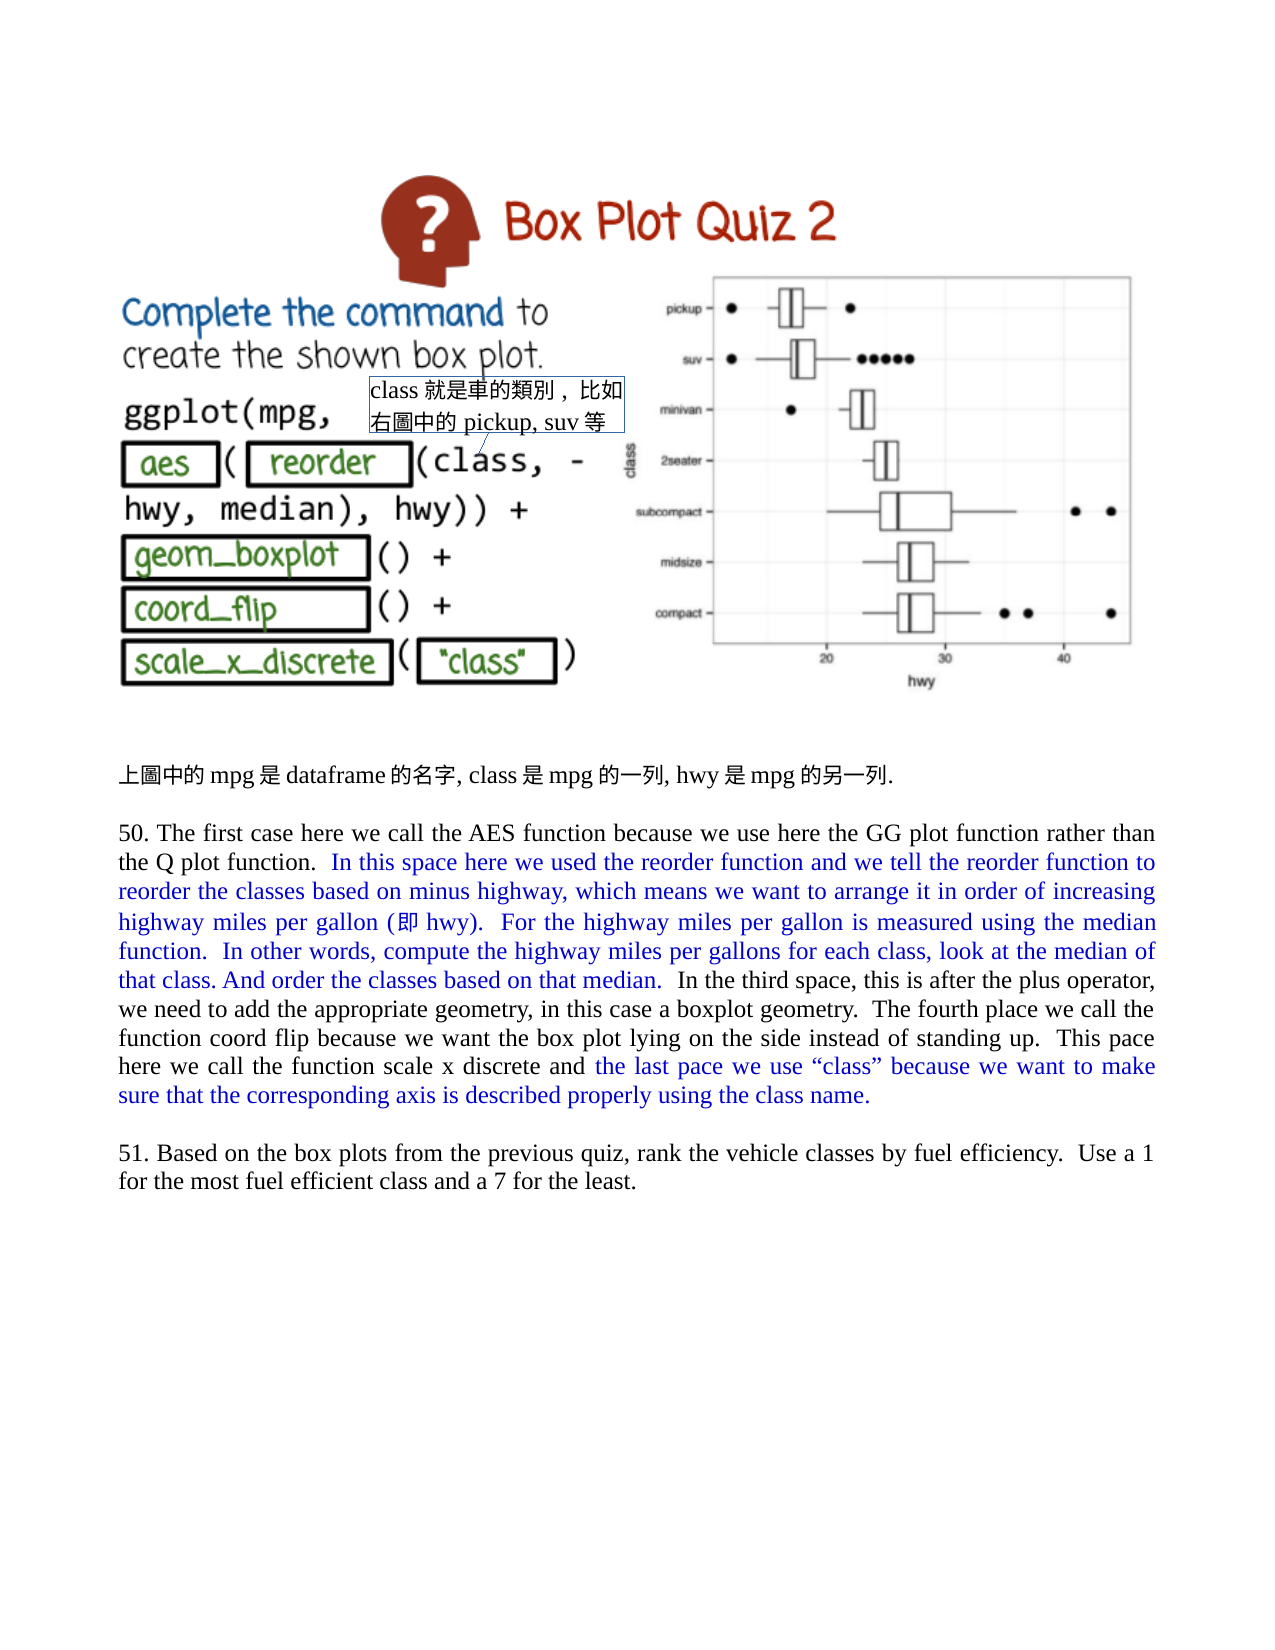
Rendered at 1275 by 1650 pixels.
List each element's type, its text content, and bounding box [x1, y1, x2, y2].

picture [118, 175, 1157, 701]
text 50. The first case here we call the AES function because we use here the GG plot function rather than the Q plot function. In this space here we used the reorder function and we tell the reorder function to reorder the classes based on minus highway, which means we want to arrange it in order of increasing highway miles per gallon (即hwy). For the highway miles per gallon is measured using the median function. In other words, compute the highway miles per gallons for each class, look at the median of that class. And order the classes based on that median. In the third space, this is after the plus operator, we need to add the appropriate geometry, in this case a boxplot geometry. The fourth place we call the function coord flip because we want the box plot lying on the side instead of standing up. This pace here we call the function scale x discrete and the last pace we use “class” because we want to make sure that the corresponding axis is described properly using the class name. [118, 818, 1157, 1109]
text 51. Based on the box plots from the previous quiz, rank the vehicle classes by fuel efficiency. Use a 1 for the most fuel efficient class and a 7 for the least. [118, 1138, 1157, 1195]
text 上圖中的mpg是dataframe的名字, class是mpg的一列, hwy是mpg的另一列. [118, 758, 1157, 790]
